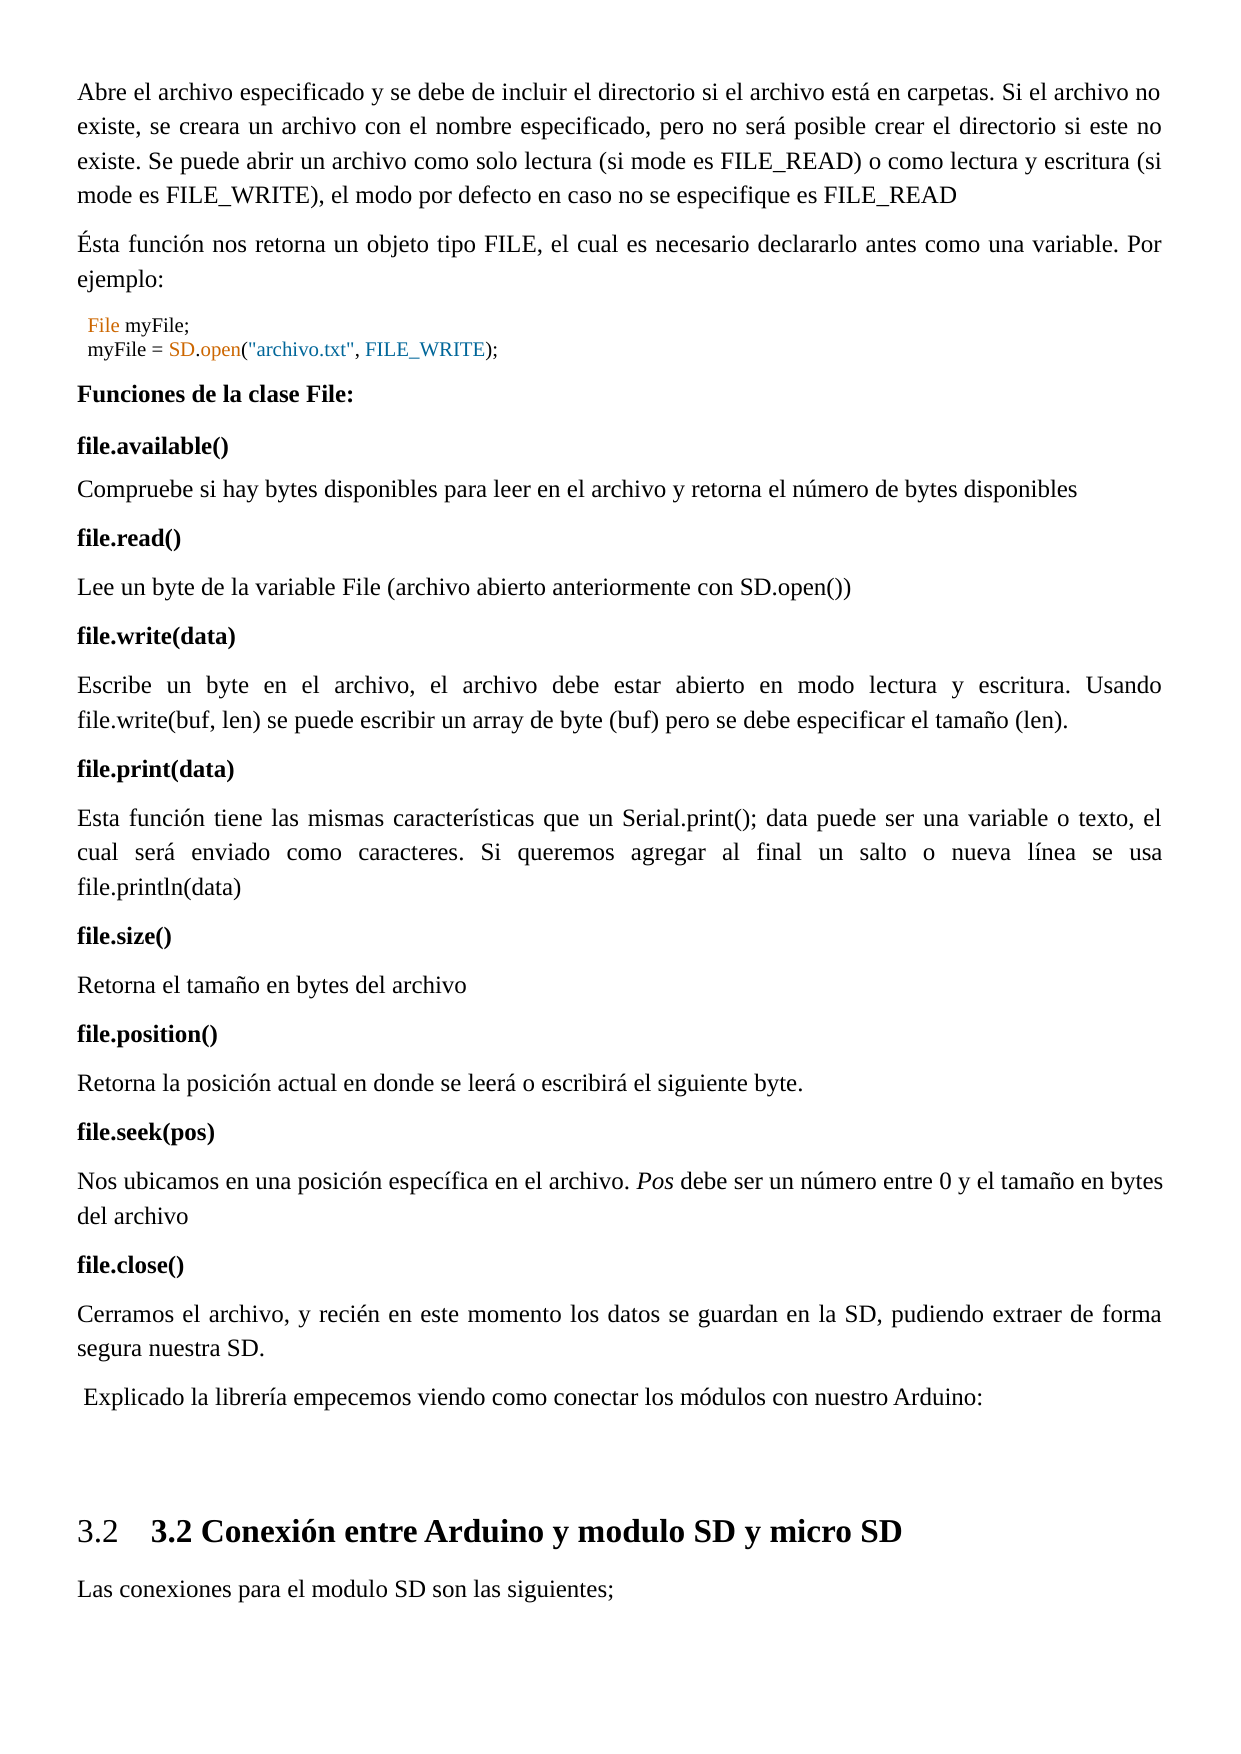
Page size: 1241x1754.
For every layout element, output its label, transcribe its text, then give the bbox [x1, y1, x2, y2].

text file.print(data) [77, 754, 1163, 783]
text file.read() [77, 523, 1163, 552]
text Cerramos el archivo, y recién en este momento los datos se guardan en la SD, pudiendo extraer de forma segura nuestra SD. [77, 1299, 1163, 1362]
text Las conexiones para el modulo SD son las siguientes; [77, 1574, 1163, 1602]
subtitle 3.2 Conexión entre Arduino y modulo SD y micro SD [77, 1511, 1163, 1549]
text File myFile; [77, 313, 1163, 337]
text file.close() [77, 1250, 1163, 1279]
picture [458, 342, 465, 354]
text Escribe un byte en el archivo, el archivo debe estar abierto en modo lectura y escritura. Usando file.write(buf, len) se puede escribir un array de byte (buf) pero se debe especificar el tamaño (len). [77, 670, 1163, 734]
text file.available() [77, 431, 1163, 460]
text Ésta función nos retorna un objeto tipo FILE, el cual es necesario declararlo antes como una variable. Por ejemplo: [77, 229, 1163, 292]
text Nos ubicamos en una posición específica en el archivo. Pos debe ser un número entre 0 y el tamaño en bytes del archivo [77, 1166, 1163, 1229]
text Retorna la posición actual en donde se leerá o escribirá el siguiente byte. [77, 1068, 1163, 1097]
text Esta función tiene las mismas características que un Serial.print(); data puede ser una variable o texto, el cual será enviado como caracteres. Si queremos agregar al final un salto o nueva línea se usa file.println(data) [77, 803, 1163, 901]
text Lee un byte de la variable File (archivo abierto anteriormente con SD.open()) [77, 572, 1163, 601]
text Retorna el tamaño en bytes del archivo [77, 970, 1163, 999]
text Abre el archivo especificado y se debe de incluir el directorio si el archivo está en carpetas. Si el archivo no existe, se creara un archivo con el nombre especificado, pero no será posible crear el directorio si este no existe. Se puede abrir un archivo como solo lectura (si mode es FILE_READ) o como lectura y escritura (si mode es FILE_WRITE), el modo por defecto en caso no se especifique es FILE_READ [77, 77, 1163, 209]
text Compruebe si hay bytes disponibles para leer en el archivo y retorna el número de bytes disponibles [77, 474, 1163, 503]
text Explicado la librería empecemos viendo como conectar los módulos con nuestro Arduino: [77, 1382, 1163, 1411]
text myFile = SD.open("archivo.txt", FILE_WRITE); [77, 337, 1163, 361]
text Funciones de la clase File: [77, 379, 1163, 407]
text file.write(data) [77, 621, 1163, 650]
text file.seek(pos) [77, 1117, 1163, 1146]
text file.size() [77, 921, 1163, 950]
text file.position() [77, 1019, 1163, 1048]
